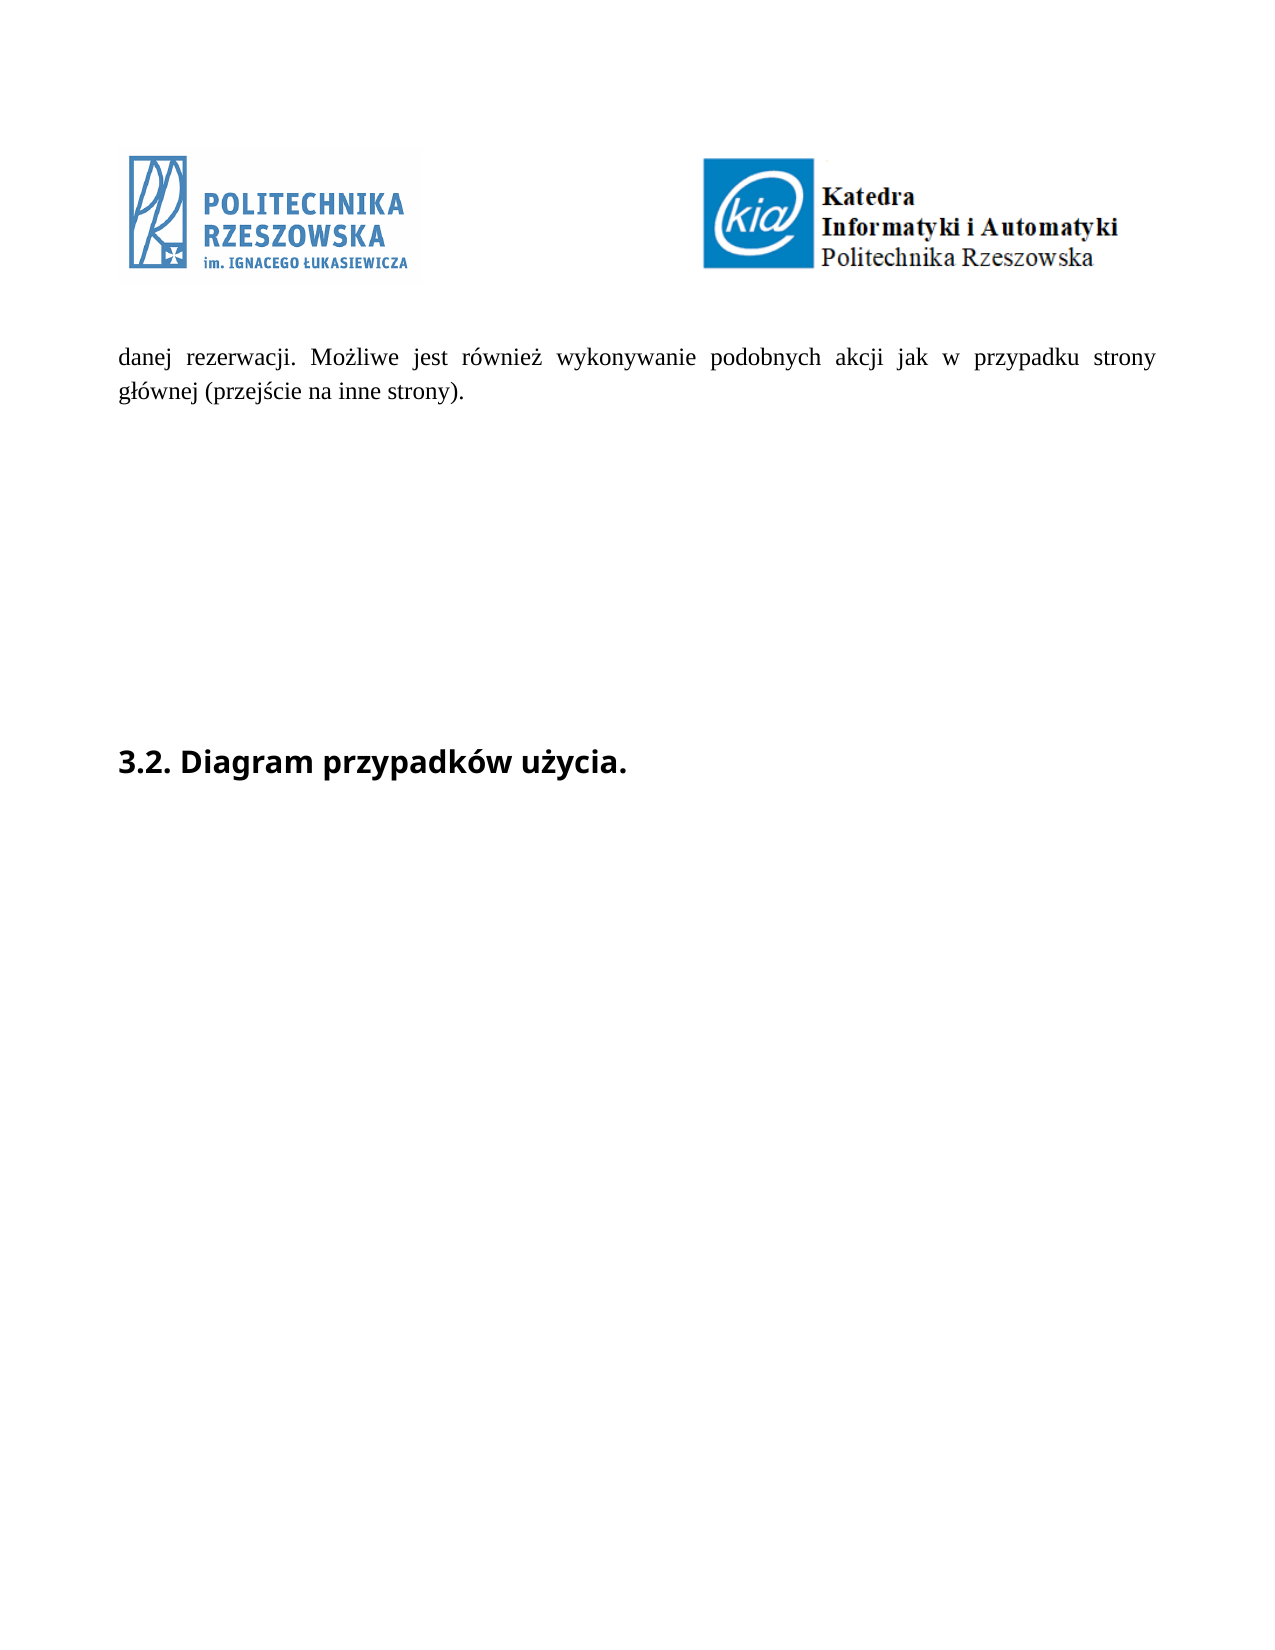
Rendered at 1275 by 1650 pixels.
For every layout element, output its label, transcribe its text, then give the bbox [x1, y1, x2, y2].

picture [685, 143, 1147, 286]
text danej rezerwacji. Możliwe jest również wykonywanie podobnych akcji jak w przypadku strony głównej (przejście na inne strony). [118, 342, 1157, 405]
subtitle 3.2. Diagram przypadków użycia. [118, 741, 1157, 783]
picture [118, 147, 423, 284]
